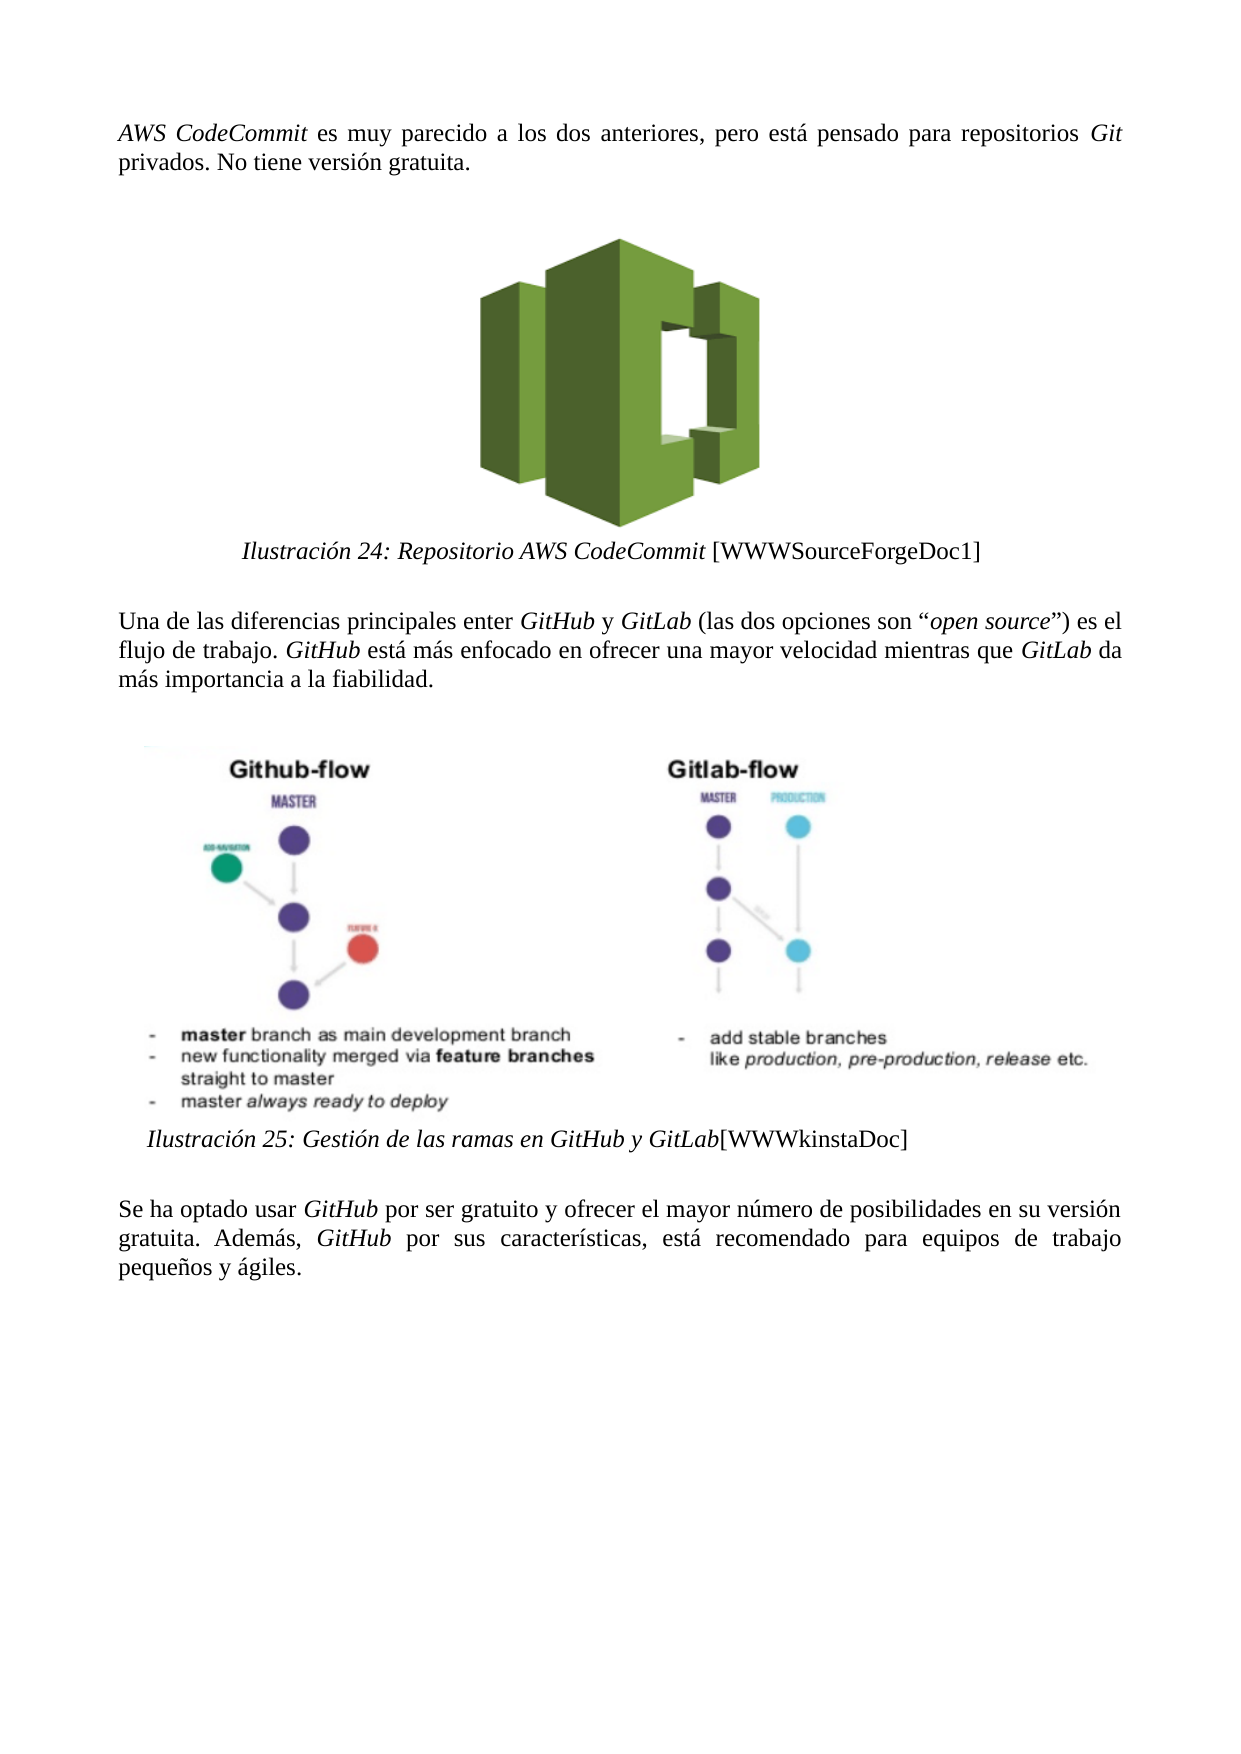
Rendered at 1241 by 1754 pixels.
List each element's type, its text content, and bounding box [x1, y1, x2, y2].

text Ilustración 24: Repositorio AWS CodeCommit [WWWSourceForgeDoc1] [242, 242, 998, 565]
text Se ha optado usar GitHub por ser gratuito y ofrecer el mayor número de posibilidades en su versión gratuita. Además, GitHub por sus características, está recomendado para equipos de trabajo pequeños y ágiles. [118, 1194, 1122, 1280]
picture [472, 229, 768, 537]
text Ilustración 25: Gestión de las ramas en GitHub y GitLab[WWWkinstaDoc] [147, 1125, 1094, 1153]
picture [144, 746, 1097, 1125]
text Una de las diferencias principales enter GitHub y GitLab (las dos opciones son “open source”) es el flujo de trabajo. GitHub está más enfocado en ofrecer una mayor velocidad mientras que GitLab da más importancia a la fiabilidad. [118, 606, 1122, 692]
text AWS CodeCommit es muy parecido a los dos anteriores, pero está pensado para repositorios Git privados. No tiene versión gratuita. [118, 118, 1122, 176]
